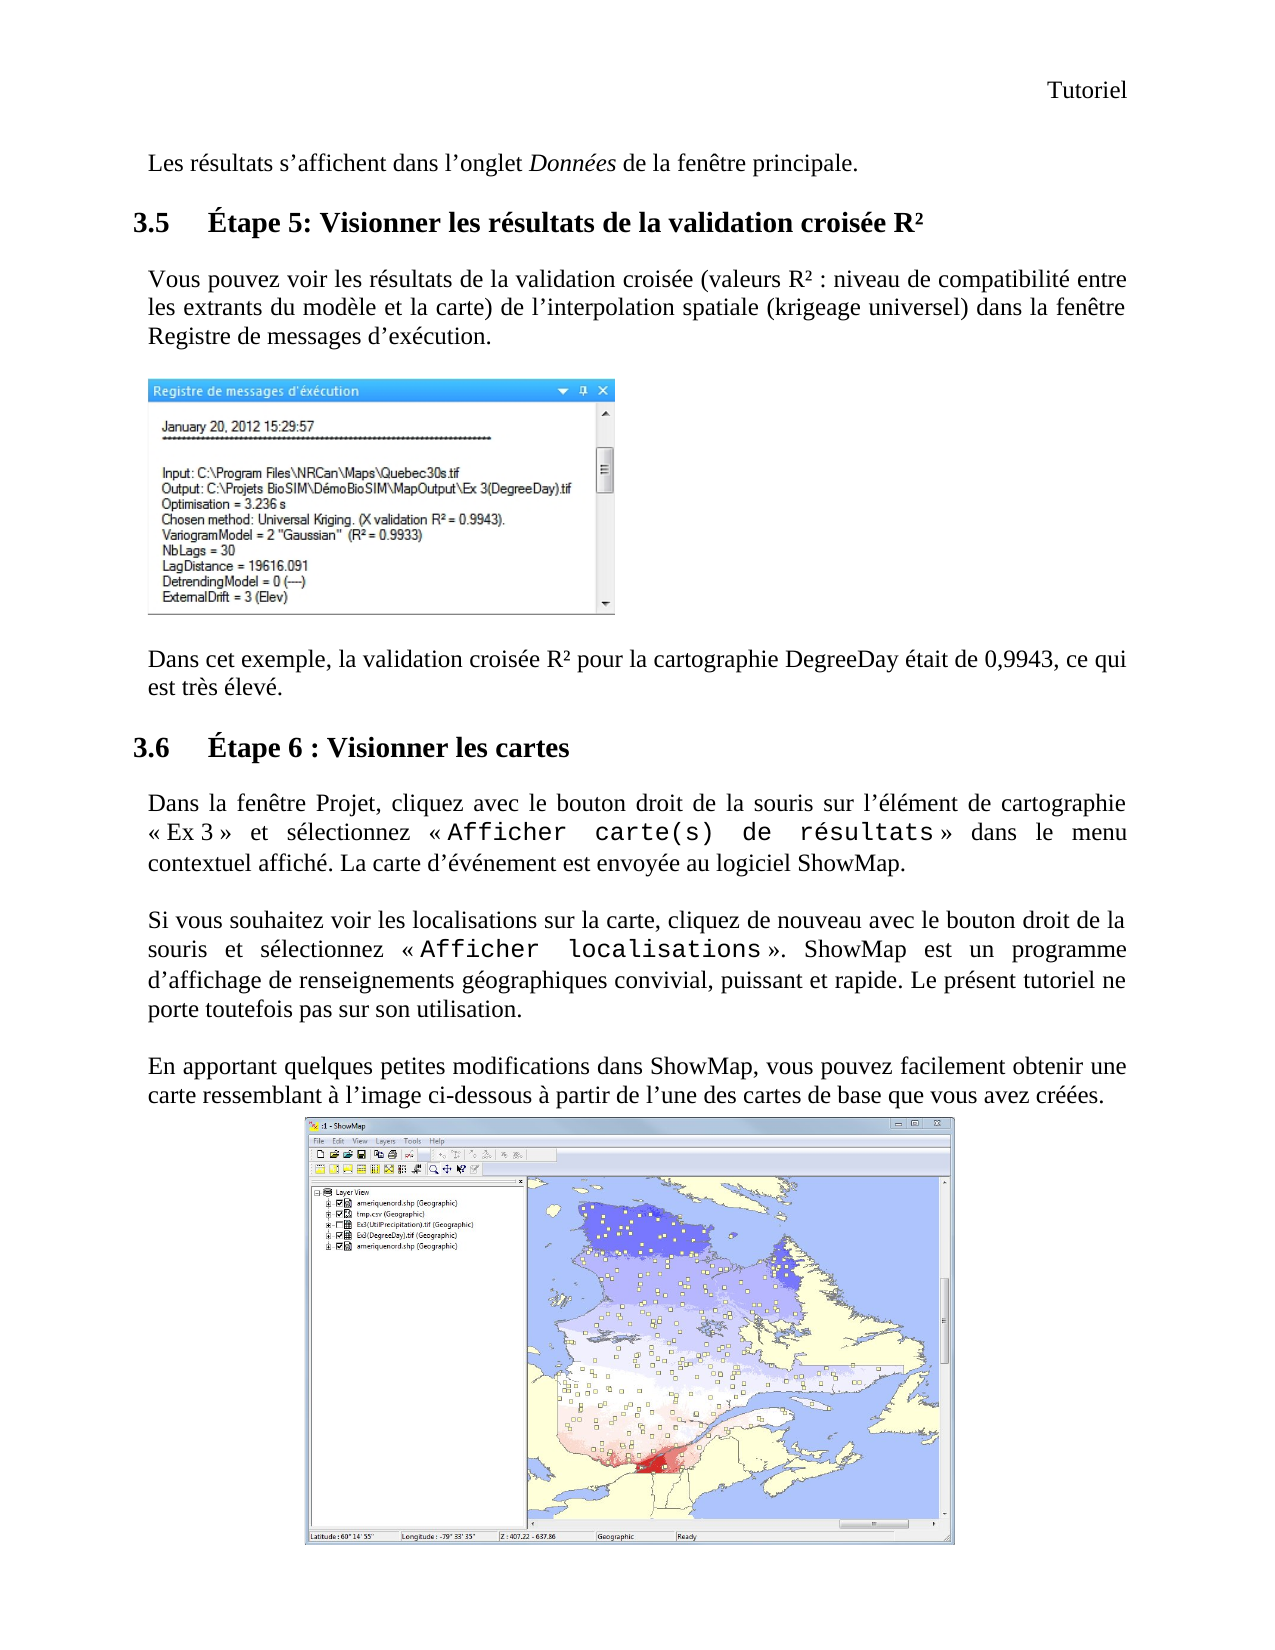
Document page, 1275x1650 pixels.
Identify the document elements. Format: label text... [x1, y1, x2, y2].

text Si vous souhaitez voir les localisations sur la carte, cliquez de nouveau avec le bouton droit de la souris et sélectionnez « Afficher localisations ». ShowMap est un programme d’affichage de renseignements géographiques convivial, puissant et rapide. Le présent tutoriel ne porte toutefois pas sur son utilisation. [148, 906, 1127, 1023]
subtitle Étape 5: Visionner les résultats de la validation croisée R² [133, 205, 1127, 239]
text Les résultats s’affichent dans l’onglet Données de la fenêtre principale. [148, 148, 1127, 176]
picture [147, 378, 615, 615]
picture [304, 1117, 955, 1546]
text Vous pouvez voir les résultats de la validation croisée (valeurs R² : niveau de compatibilité entre les extrants du modèle et la carte) de l’interpolation spatiale (krigeage universel) dans la fenêtre Registre de messages d’exécution. [148, 264, 1127, 350]
text Dans la fenêtre Projet, cliquez avec le bouton droit de la souris sur l’élément de cartographie « Ex 3 » et sélectionnez « Afficher carte(s) de résultats » dans le menu contextuel affiché. La carte d’événement est envoyée au logiciel ShowMap. [148, 788, 1127, 877]
subtitle Étape 6 : Visionner les cartes [133, 730, 1127, 763]
text En apportant quelques petites modifications dans ShowMap, vous pouvez facilement obtenir une carte ressemblant à l’image ci-dessous à partir de l’une des cartes de base que vous avez créées. [148, 1051, 1127, 1109]
text Dans cet exemple, la validation croisée R² pour la cartographie DegreeDay était de 0,9943, ce qui est très élevé. [148, 644, 1127, 701]
